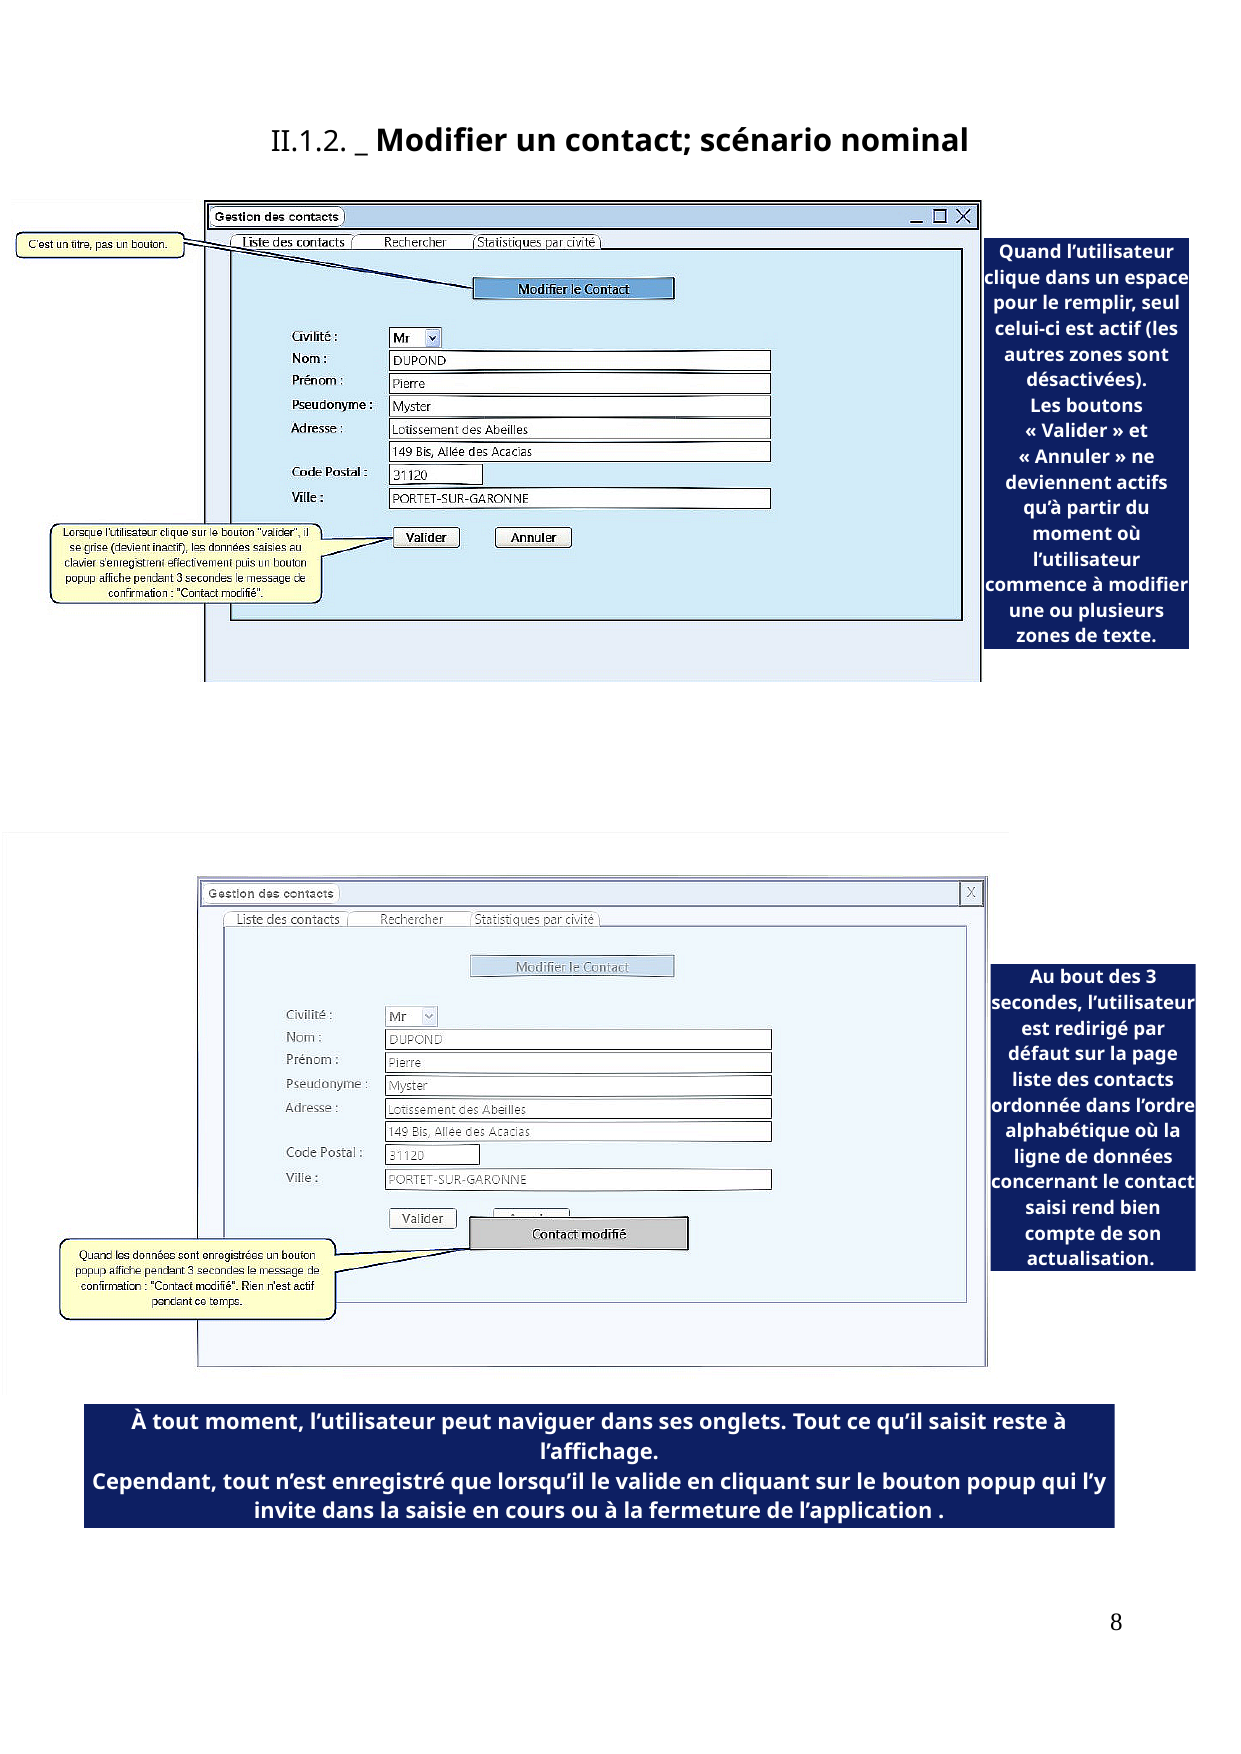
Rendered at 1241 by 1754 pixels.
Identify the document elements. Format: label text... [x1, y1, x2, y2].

picture [11, 199, 984, 682]
subtitle II.1.2. _ Modifier un contact; scénario nominal [118, 118, 1122, 161]
picture [2, 832, 1009, 1395]
